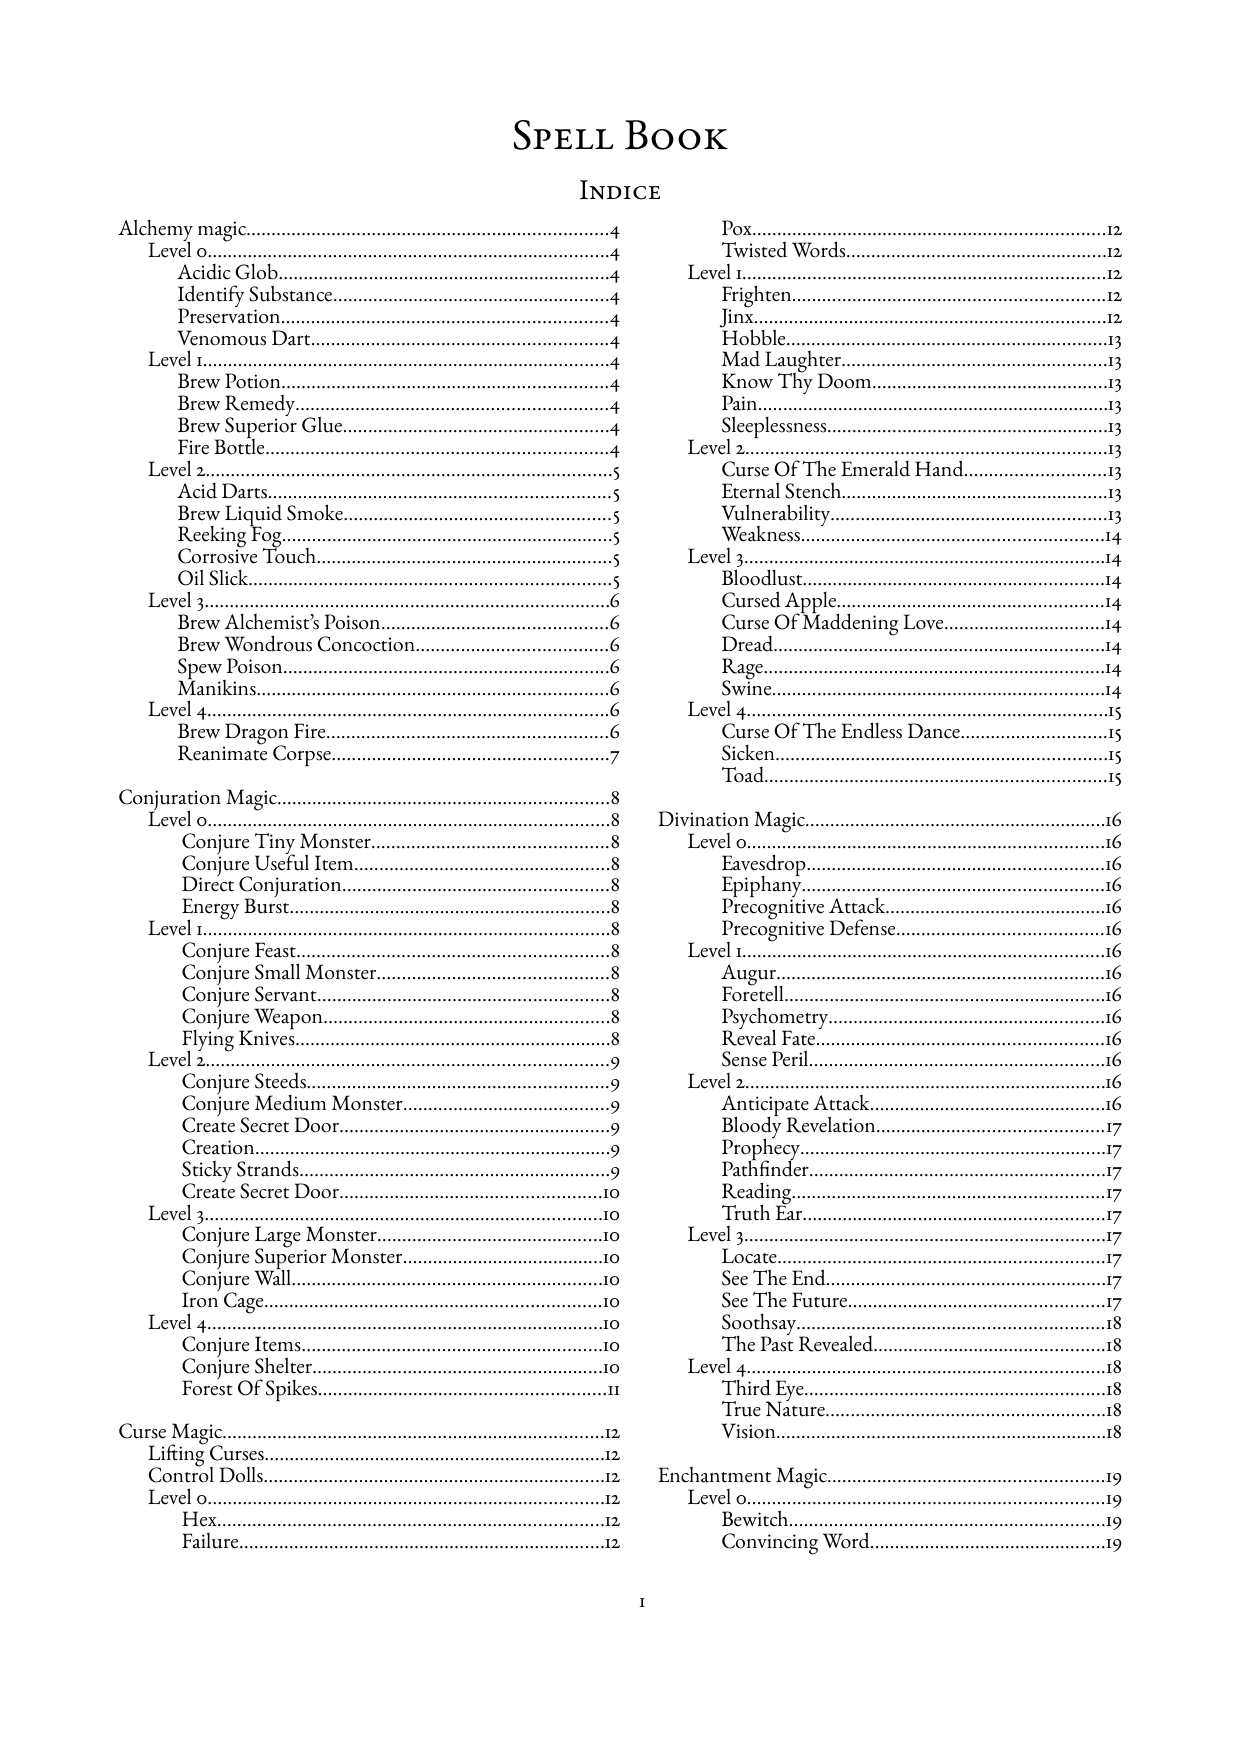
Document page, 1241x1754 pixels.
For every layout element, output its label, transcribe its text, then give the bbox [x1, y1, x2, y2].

text Truth Ear 17 [717, 1204, 1122, 1226]
text Conjure Small Monster 8 [177, 964, 620, 986]
text Oil Slick 5 [177, 570, 620, 592]
text Eavesdrop 16 [717, 854, 1122, 876]
text Sicken 15 [717, 745, 1122, 767]
text Level 0 19 [687, 1489, 1122, 1511]
text Psychometry 16 [717, 1007, 1122, 1029]
text Conjure Large Monster 10 [177, 1226, 620, 1248]
text Forest Of Spikes 11 [177, 1379, 620, 1401]
text Level 2 16 [687, 1073, 1122, 1095]
text Manikins 6 [177, 679, 620, 701]
text Jinx 12 [717, 307, 1122, 329]
text Fire Bottle 4 [177, 439, 620, 461]
text Hobble 13 [717, 329, 1122, 351]
text Level 2 5 [148, 461, 620, 482]
text Control Dolls 12 [148, 1467, 620, 1489]
title Spell Book [118, 118, 1122, 162]
text Level 1 16 [687, 942, 1122, 964]
subtitle Indice [118, 179, 1122, 208]
text Level 2 13 [687, 439, 1122, 461]
text Mad Laughter 13 [717, 351, 1122, 373]
text Level 1 12 [687, 264, 1122, 286]
text Conjure Steeds 9 [177, 1073, 620, 1095]
text Swine 14 [717, 679, 1122, 701]
text Weakness 14 [717, 526, 1122, 548]
text Conjure Wall 10 [177, 1270, 620, 1292]
text Brew Dragon Fire 6 [177, 723, 620, 745]
text Energy Burst 8 [177, 898, 620, 920]
text Conjuration Magic 8 [118, 779, 620, 811]
text Level 4 10 [148, 1314, 620, 1336]
text Level 2 9 [148, 1051, 620, 1073]
text Rage 14 [717, 657, 1122, 679]
text Level 3 17 [687, 1226, 1122, 1248]
text Conjure Superior Monster 10 [177, 1248, 620, 1270]
text Curse Of The Endless Dance 15 [717, 723, 1122, 745]
text Brew Potion 4 [177, 373, 620, 395]
text Conjure Useful Item 8 [177, 854, 620, 876]
text Corrosive Touch 5 [177, 548, 620, 570]
text Pathfinder 17 [717, 1161, 1122, 1182]
text Brew Wondrous Concoction 6 [177, 636, 620, 657]
text Brew Alchemist’s Poison 6 [177, 614, 620, 636]
text Level 3 6 [148, 592, 620, 614]
text True Nature 18 [717, 1401, 1122, 1423]
text Vulnerability 13 [717, 504, 1122, 526]
text Alchemy magic 4 [118, 220, 620, 242]
text Dread 14 [717, 636, 1122, 657]
text Conjure Shelter 10 [177, 1357, 620, 1379]
text Reeking Fog 5 [177, 526, 620, 548]
text Level 0 12 [148, 1489, 620, 1511]
text The Past Revealed 18 [717, 1336, 1122, 1357]
text Acid Darts 5 [177, 482, 620, 504]
text Direct Conjuration 8 [177, 876, 620, 898]
text Creation 9 [177, 1139, 620, 1161]
text Reanimate Corpse 7 [177, 745, 620, 767]
text Level 0 16 [687, 832, 1122, 854]
text Augur 16 [717, 964, 1122, 986]
text Brew Remedy 4 [177, 395, 620, 417]
text Conjure Items 10 [177, 1336, 620, 1357]
text Frighten 12 [717, 286, 1122, 307]
text Conjure Medium Monster 9 [177, 1095, 620, 1117]
text Cursed Apple 14 [717, 592, 1122, 614]
text Level 0 4 [148, 242, 620, 264]
text Pox 12 [717, 220, 1122, 242]
text See The End 17 [717, 1270, 1122, 1292]
text Conjure Feast 8 [177, 942, 620, 964]
text Flying Knives 8 [177, 1029, 620, 1051]
text Sleeplessness 13 [717, 417, 1122, 439]
text Sticky Strands 9 [177, 1161, 620, 1182]
text Venomous Dart 4 [177, 329, 620, 351]
text Divination Magic 16 [658, 801, 1122, 832]
text Create Secret Door 9 [177, 1117, 620, 1139]
text Eternal Stench 13 [717, 482, 1122, 504]
text Create Secret Door 10 [177, 1182, 620, 1204]
text Bloody Revelation 17 [717, 1117, 1122, 1139]
text Lifting Curses 12 [148, 1445, 620, 1467]
text Locate 17 [717, 1248, 1122, 1270]
text Twisted Words 12 [717, 242, 1122, 264]
text Brew Liquid Smoke 5 [177, 504, 620, 526]
text Third Eye 18 [717, 1379, 1122, 1401]
text Preservation 4 [177, 307, 620, 329]
text Convincing Word 19 [717, 1532, 1122, 1554]
text Bloodlust 14 [717, 570, 1122, 592]
text Level 4 18 [687, 1357, 1122, 1379]
text Level 1 8 [148, 920, 620, 942]
text Precognitive Defense 16 [717, 920, 1122, 942]
text Conjure Weapon 8 [177, 1007, 620, 1029]
text Level 3 10 [148, 1204, 620, 1226]
text Level 0 8 [148, 811, 620, 832]
text Prophecy 17 [717, 1139, 1122, 1161]
text Curse Magic 12 [118, 1413, 620, 1445]
text Anticipate Attack 16 [717, 1095, 1122, 1117]
text Acidic Glob 4 [177, 264, 620, 286]
text Toad 15 [717, 767, 1122, 789]
text Reading 17 [717, 1182, 1122, 1204]
text Conjure Servant 8 [177, 986, 620, 1007]
text Precognitive Attack 16 [717, 898, 1122, 920]
text Sense Peril 16 [717, 1051, 1122, 1073]
text Know Thy Doom 13 [717, 373, 1122, 395]
text Soothsay 18 [717, 1314, 1122, 1336]
text Failure 12 [177, 1532, 620, 1554]
text Pain 13 [717, 395, 1122, 417]
text Bewitch 19 [717, 1511, 1122, 1532]
text Vision 18 [717, 1423, 1122, 1445]
text Enchantment Magic 19 [658, 1457, 1122, 1489]
text Epiphany 16 [717, 876, 1122, 898]
text See The Future 17 [717, 1292, 1122, 1314]
text Curse Of The Emerald Hand 13 [717, 461, 1122, 482]
text Curse Of Maddening Love 14 [717, 614, 1122, 636]
text Reveal Fate 16 [717, 1029, 1122, 1051]
text Conjure Tiny Monster 8 [177, 832, 620, 854]
text Identify Substance 4 [177, 286, 620, 307]
text Brew Superior Glue 4 [177, 417, 620, 439]
text Iron Cage 10 [177, 1292, 620, 1314]
text Level 4 6 [148, 701, 620, 723]
text Level 1 4 [148, 351, 620, 373]
text Level 3 14 [687, 548, 1122, 570]
text Hex 12 [177, 1511, 620, 1532]
text Level 4 15 [687, 701, 1122, 723]
text Foretell 16 [717, 986, 1122, 1007]
text Spew Poison 6 [177, 657, 620, 679]
